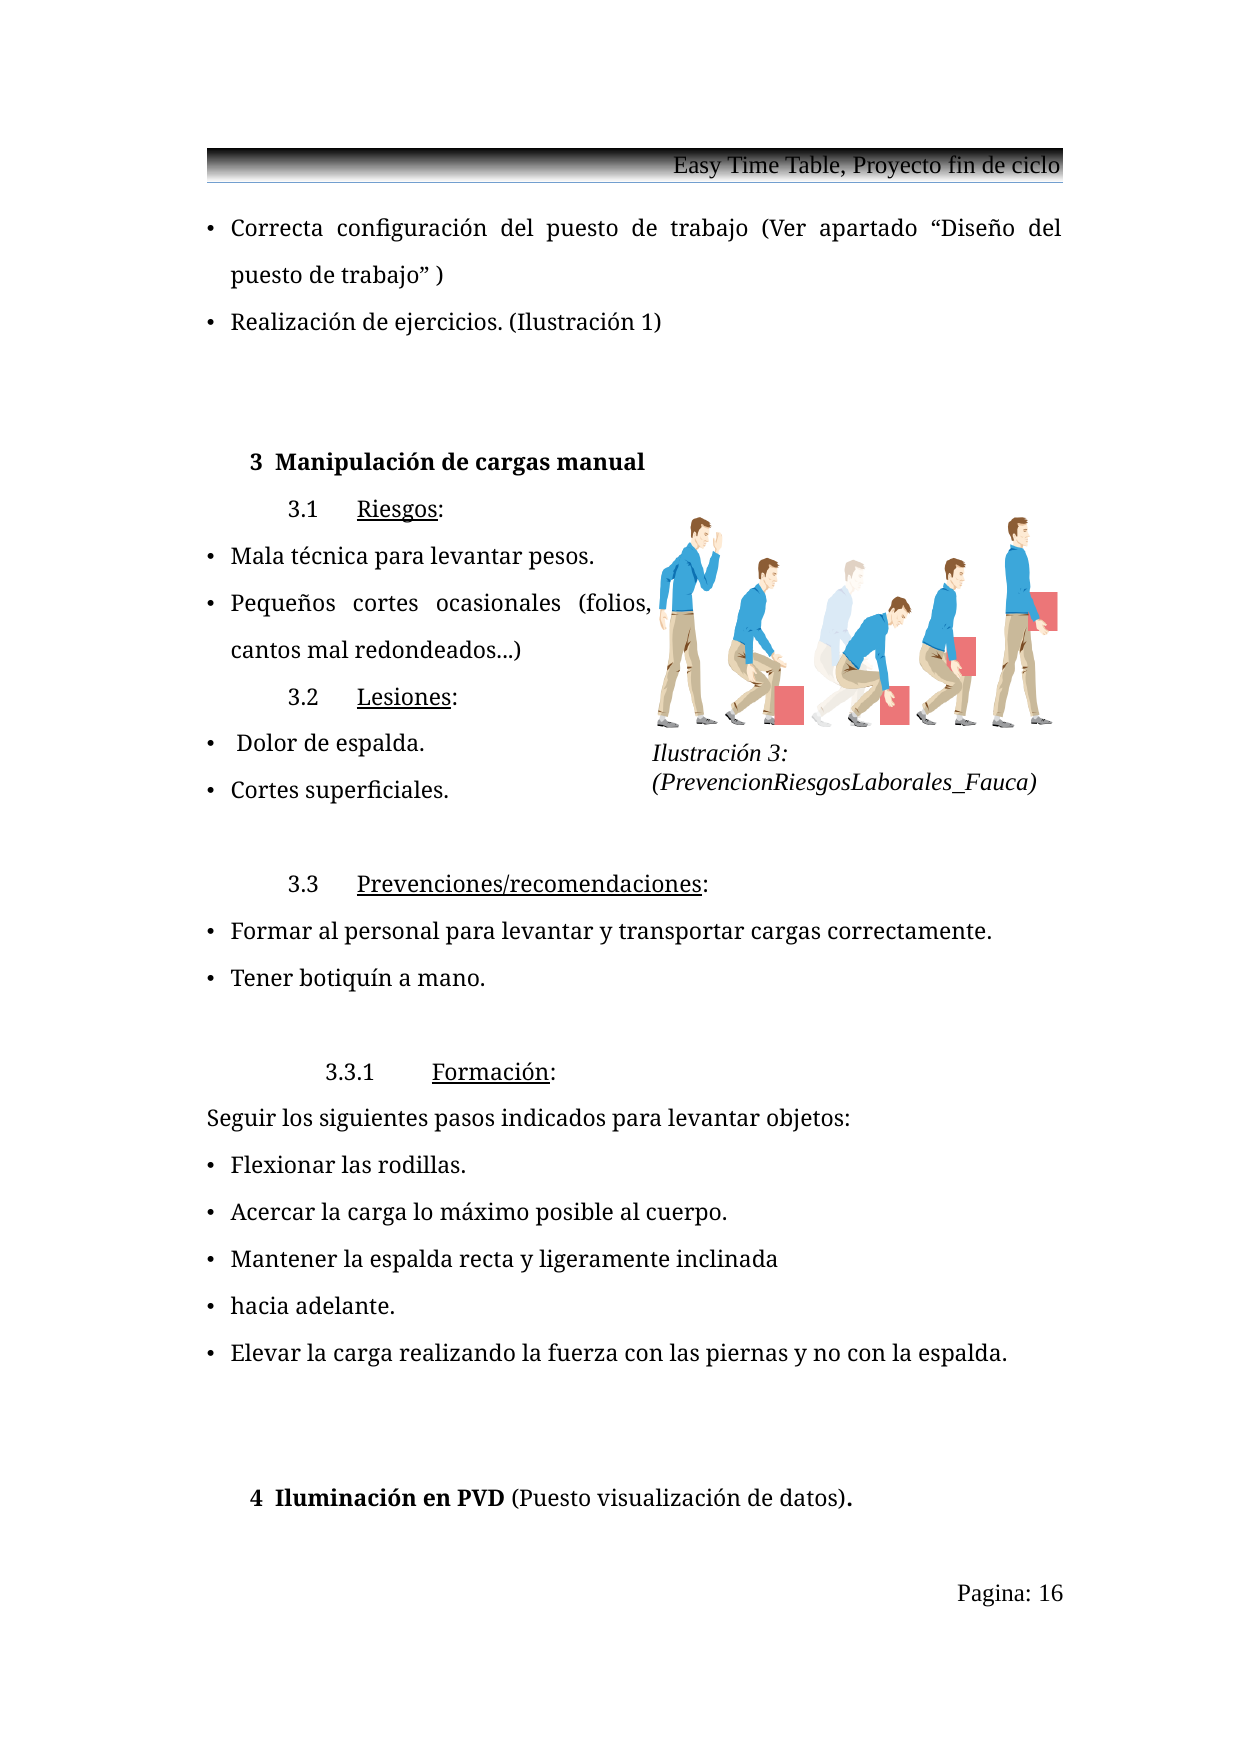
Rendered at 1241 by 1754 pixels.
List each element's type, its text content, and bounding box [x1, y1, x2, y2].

list Pequeños cortes ocasionales (folios, cantos mal redondeados...) [207, 587, 651, 665]
list Realización de ejercicios. (Ilustración 1) [207, 306, 1063, 337]
list Formación: [319, 1056, 1063, 1087]
list Dolor de espalda. [207, 727, 652, 759]
list hacia adelante. [207, 1290, 1063, 1321]
list Iluminación en PVD (Puesto visualización de datos). [244, 1482, 1063, 1513]
list Prevenciones/recomendaciones: [282, 868, 1063, 899]
list Mala técnica para levantar pesos. [207, 540, 651, 571]
list Cortes superficiales. [207, 774, 1063, 806]
list Riesgos: [282, 493, 1063, 524]
list Manipulación de cargas manual [244, 446, 1063, 477]
list Formar al personal para levantar y transportar cargas correctamente. [207, 915, 1063, 946]
list Elevar la carga realizando la fuerza con las piernas y no con la espalda. [207, 1337, 1063, 1368]
text Seguir los siguientes pasos indicados para levantar objetos: [207, 1102, 1063, 1134]
list Tener botiquín a mano. [207, 962, 1063, 993]
picture [651, 506, 1063, 733]
list Lesiones: [282, 681, 651, 712]
list Mantener la espalda recta y ligeramente inclinada [207, 1243, 1063, 1274]
list Flexionar las rodillas. [207, 1149, 1063, 1181]
list Correcta configuración del puesto de trabajo (Ver apartado “Diseño del puesto de trabajo” ) [207, 212, 1063, 290]
list Acercar la carga lo máximo posible al cuerpo. [207, 1196, 1063, 1227]
list Ilustración 3:(PrevencionRiesgosLaborales_Fauca) [652, 733, 1063, 796]
